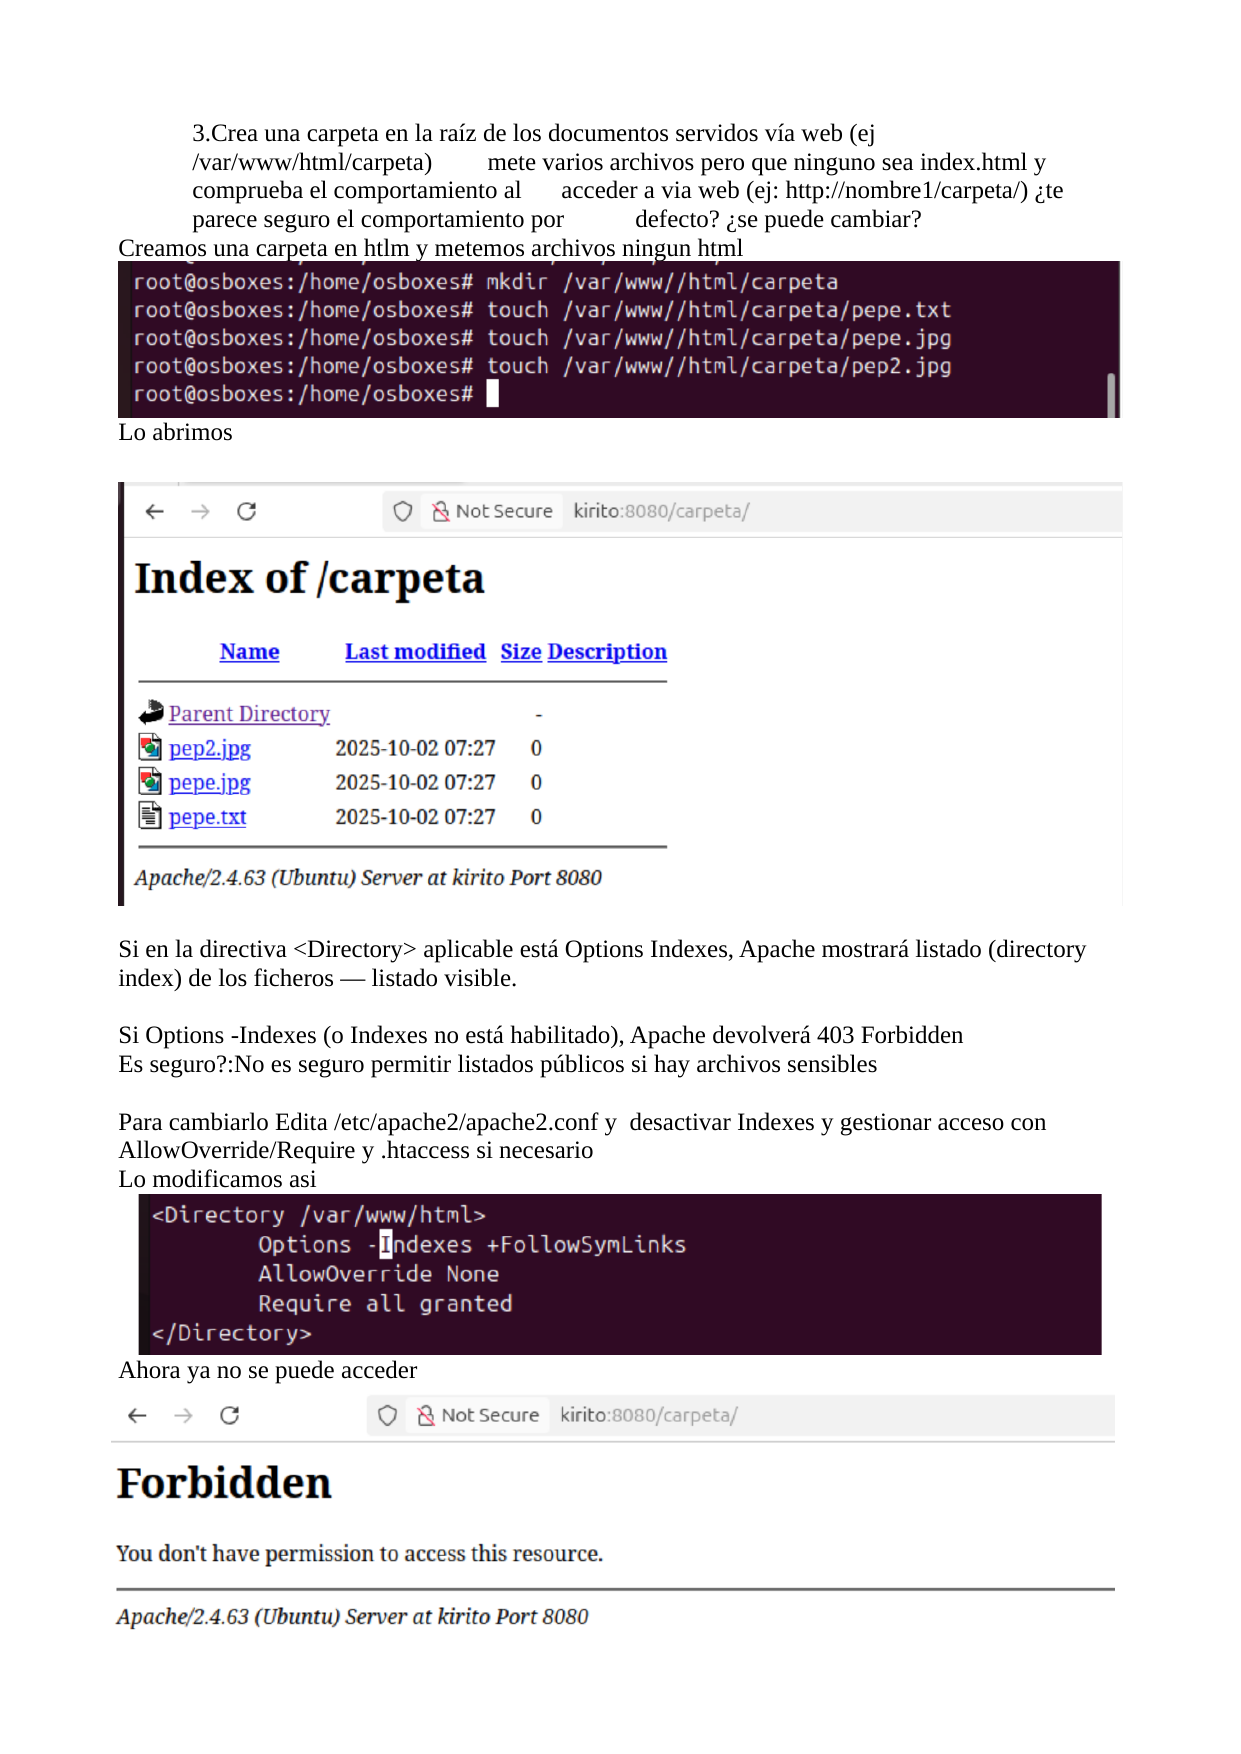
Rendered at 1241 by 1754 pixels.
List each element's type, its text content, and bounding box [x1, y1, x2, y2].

picture [118, 482, 1123, 906]
text 3.Crea una carpeta en la raíz de los documentos servidos vía web (ej /var/www/html/carpeta) mete varios archivos pero que ninguno sea index.html y comprueba el comportamiento al acceder a via web (ej: http://nombre1/carpeta/) ¿te parece seguro el comportamiento por defecto? ¿se puede cambiar? [118, 118, 1122, 233]
picture [118, 261, 1123, 418]
text Ahora ya no se puede acceder [118, 1193, 1122, 1384]
text Si en la directiva <Directory> aplicable está Options Indexes, Apache mostrará listado (directory index) de los ficheros — listado visible. Si Options -Indexes (o Indexes no está habilitado), Apache devolverá 403 Forbidden [118, 934, 1122, 1049]
picture [111, 1390, 1115, 1653]
picture [138, 1194, 1102, 1355]
text Creamos una carpeta en htlm y metemos archivos ningun html [118, 233, 1122, 261]
text Para cambiarlo Edita /etc/apache2/apache2.conf y desactivar Indexes y gestionar acceso con AllowOverride/Require y .htaccess si necesario [118, 1107, 1122, 1164]
text Lo abrimos [118, 418, 1122, 446]
text Es seguro?:No es seguro permitir listados públicos si hay archivos sensibles [118, 1049, 1122, 1078]
text Lo modificamos asi [118, 1164, 1122, 1193]
